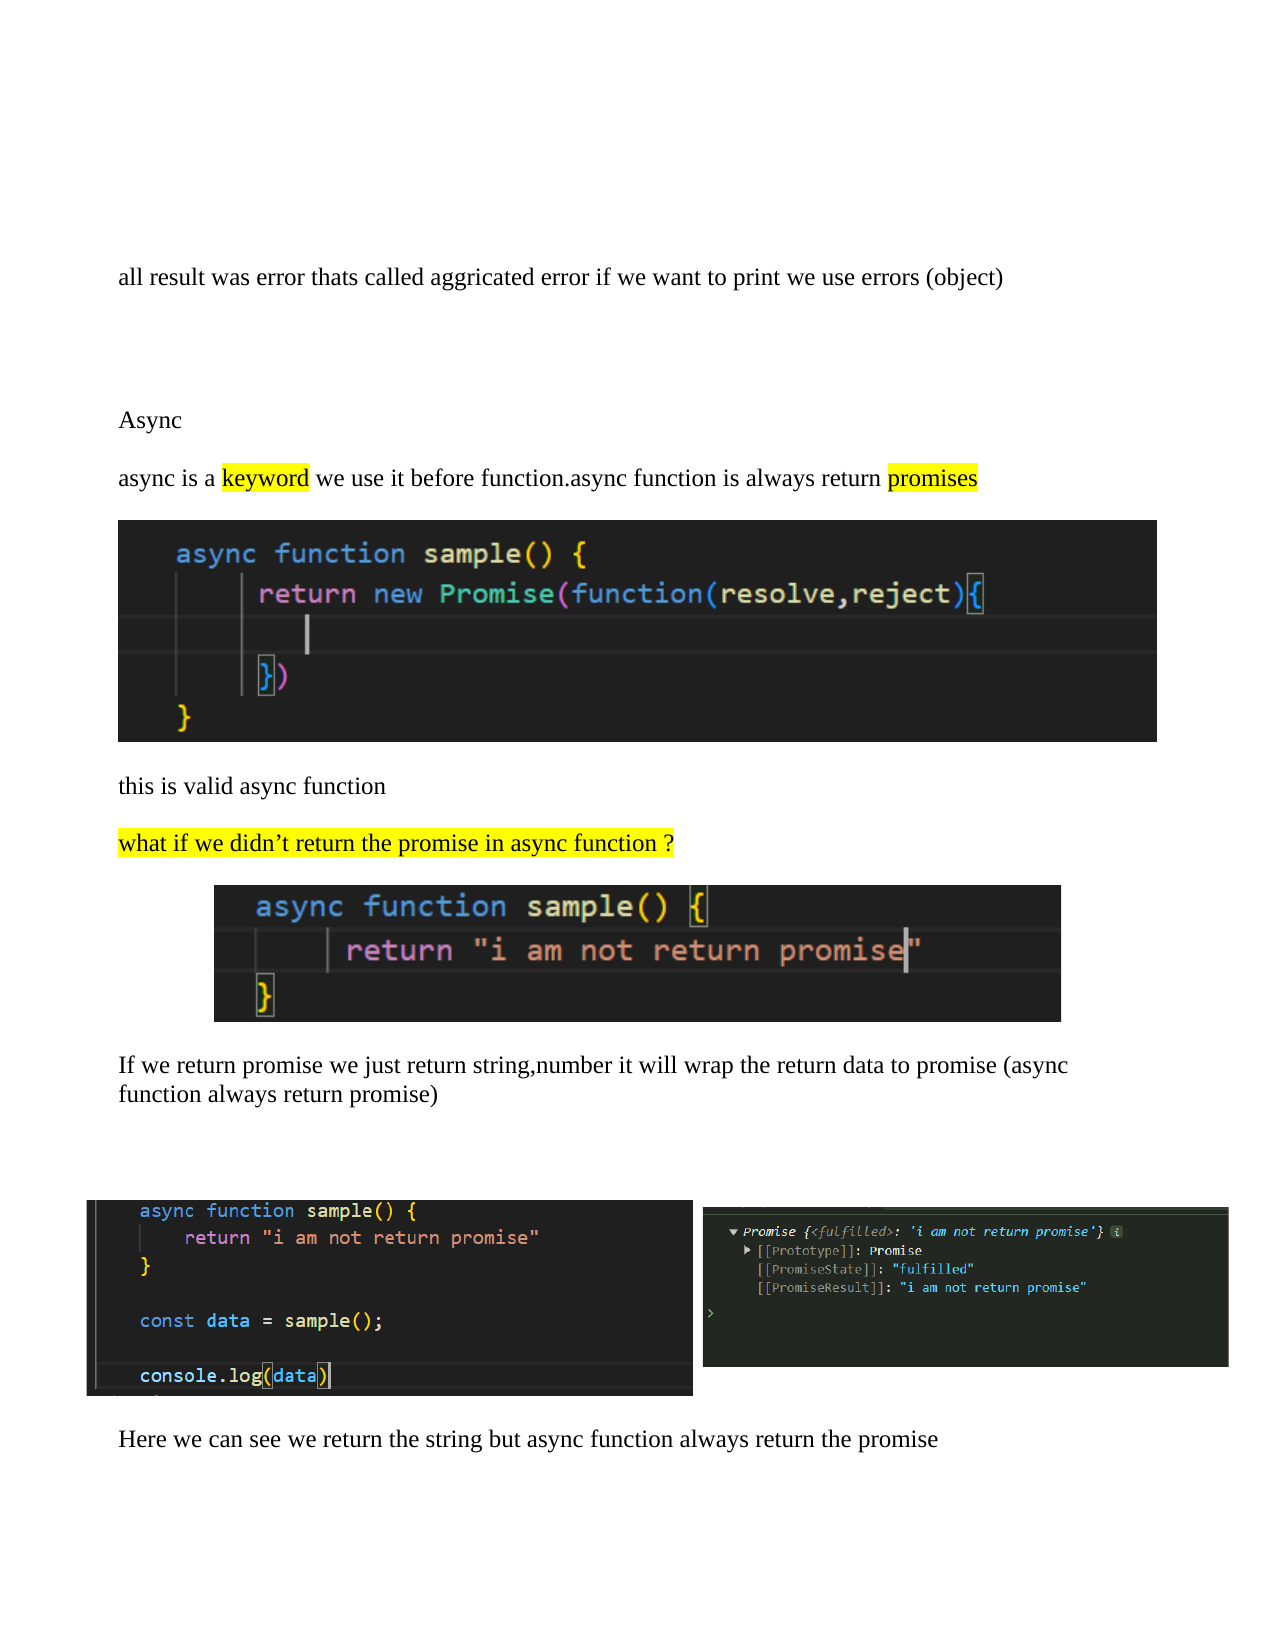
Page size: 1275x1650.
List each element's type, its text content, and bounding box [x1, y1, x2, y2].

text async is a keyword we use it before function.async function is always return promises [118, 463, 1157, 492]
picture [214, 885, 1062, 1022]
text If we return promise we just return string,number it will wrap the return data to promise (async function always return promise) [118, 886, 1157, 1108]
text Here we can see we return the string but async function always return the promise [118, 1165, 1157, 1453]
text all result was error thats called aggricated error if we want to print we use errors (object) [118, 118, 1157, 291]
text Async [118, 406, 1157, 434]
picture [702, 1207, 1229, 1367]
picture [118, 520, 1157, 742]
text what if we didn’t return the promise in async function ? [118, 828, 1157, 857]
picture [86, 1200, 693, 1396]
text this is valid async function [118, 742, 1157, 799]
